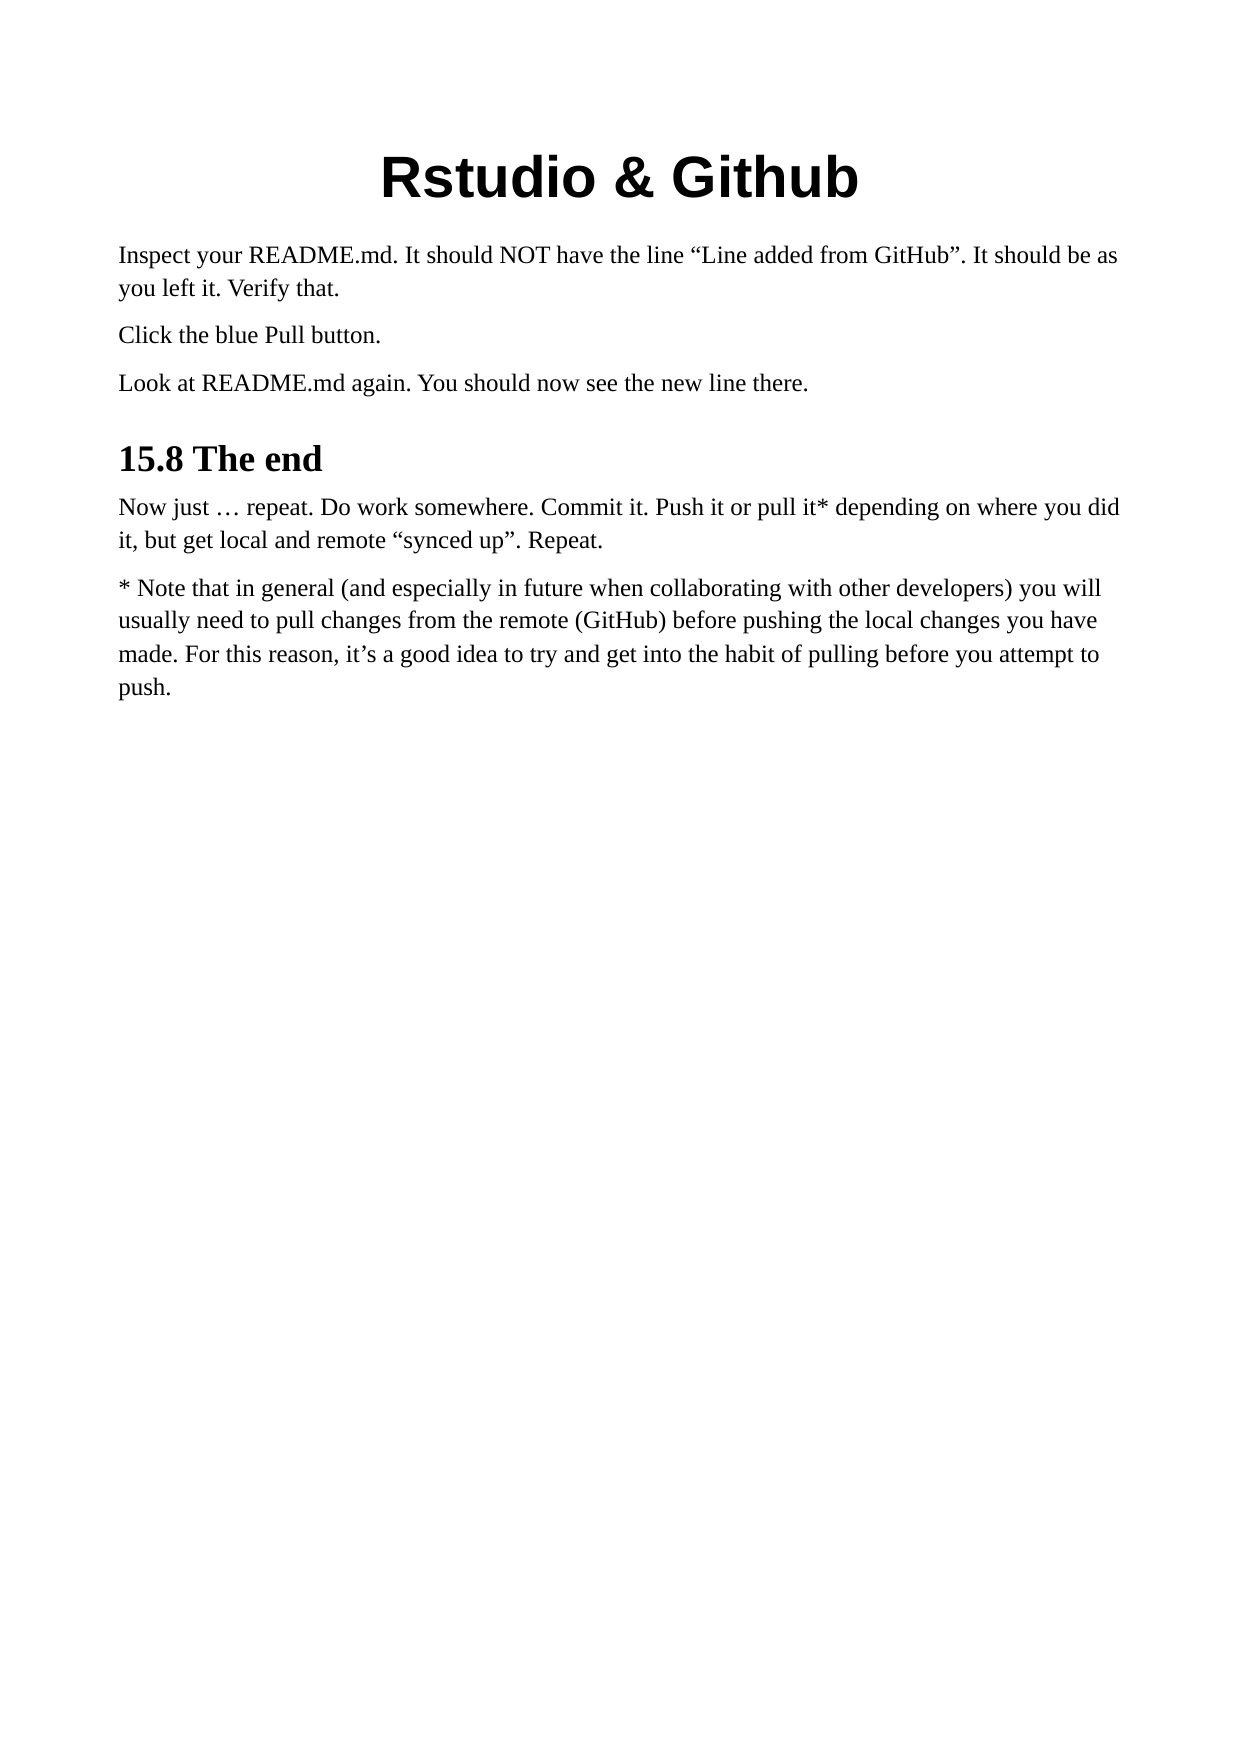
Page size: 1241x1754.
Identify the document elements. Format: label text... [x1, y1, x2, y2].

text * Note that in general (and especially in future when collaborating with other developers) you will usually need to pull changes from the remote (GitHub) before pushing the local changes you have made. For this reason, it’s a good idea to try and get into the habit of pulling before you attempt to push. [118, 573, 1122, 700]
text Click the blue Pull button. [118, 320, 1122, 349]
text Now just … repeat. Do work somewhere. Commit it. Push it or pull it* depending on where you did it, but get local and remote “synced up”. Repeat. [118, 492, 1122, 554]
text Look at README.md again. You should now see the new line there. [118, 368, 1122, 397]
text Inspect your README.md. It should NOT have the line “Line added from GitHub”. It should be as you left it. Verify that. [118, 240, 1122, 301]
subtitle 15.8 The end [118, 436, 1122, 479]
